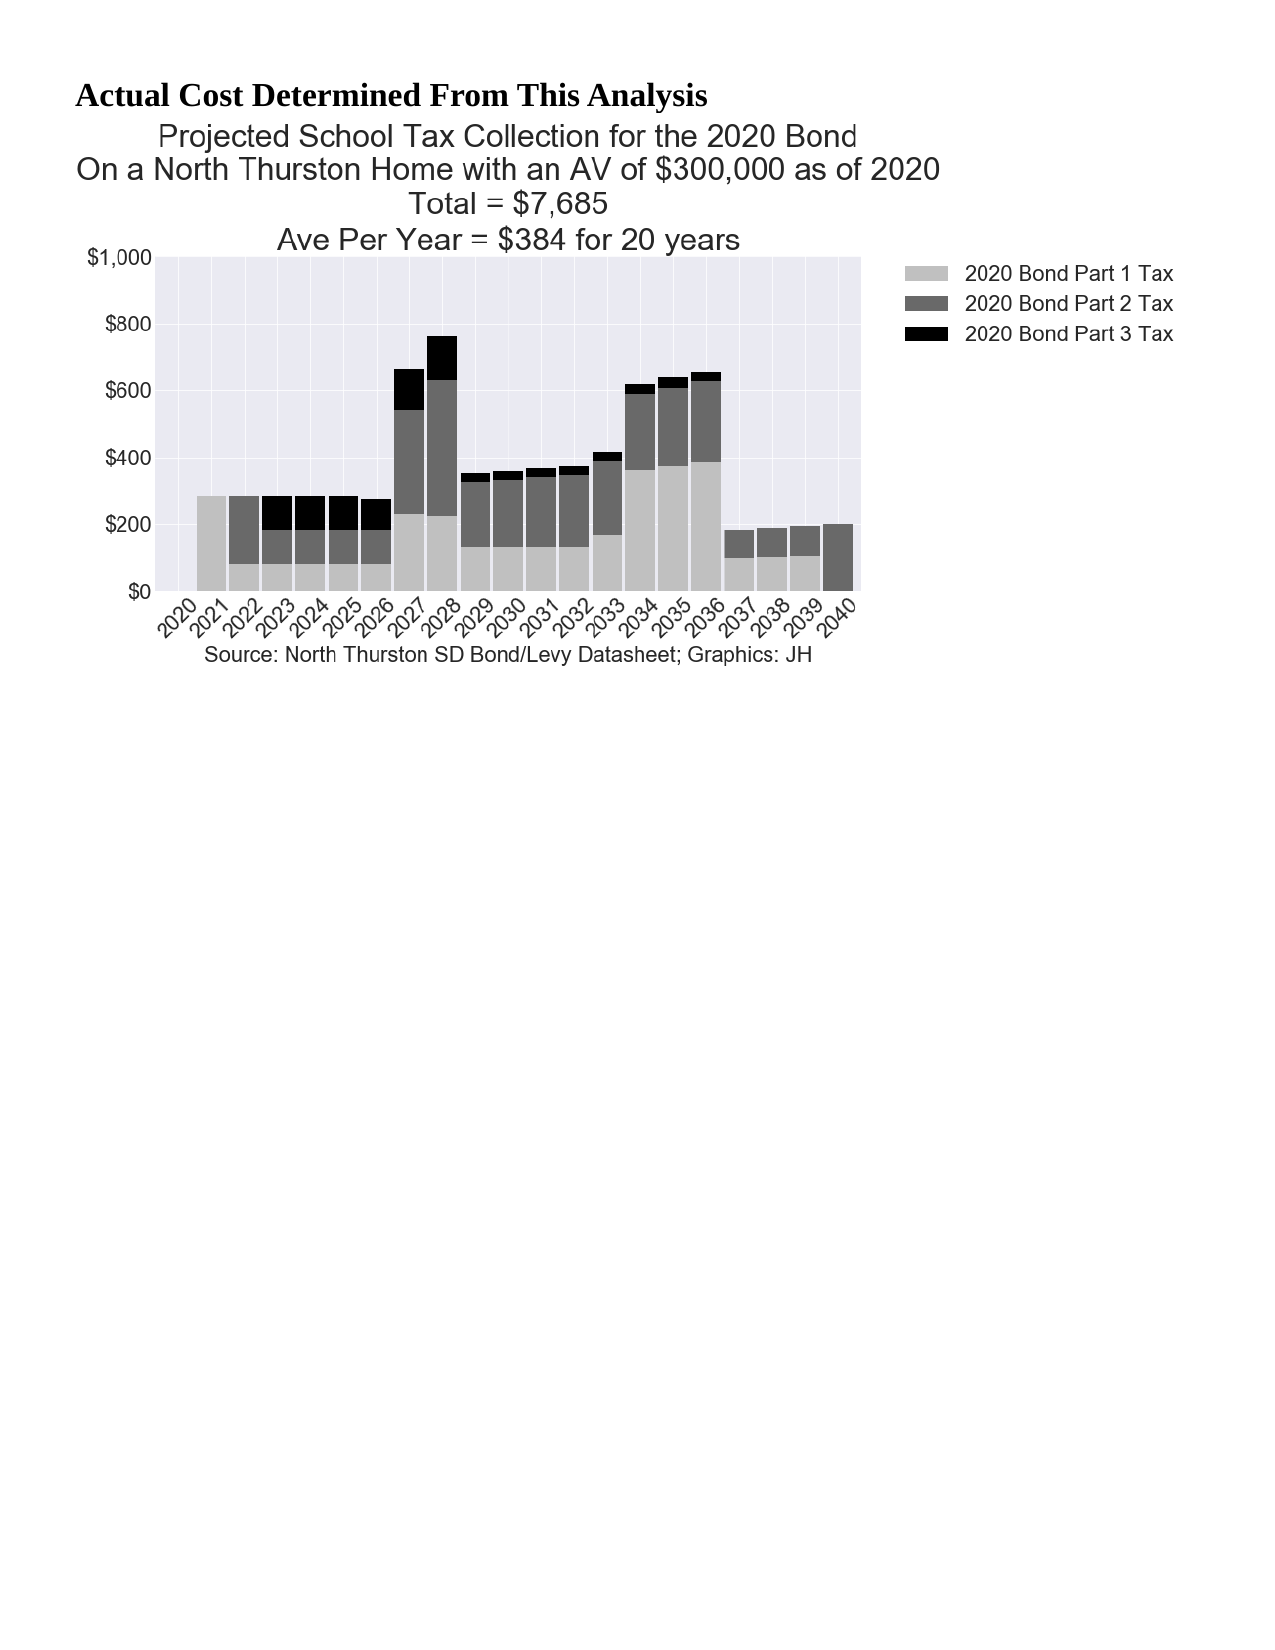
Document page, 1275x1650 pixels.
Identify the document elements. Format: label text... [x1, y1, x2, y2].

picture [75, 113, 1200, 676]
subtitle Actual Cost Determined From This Analysis [75, 75, 1200, 113]
